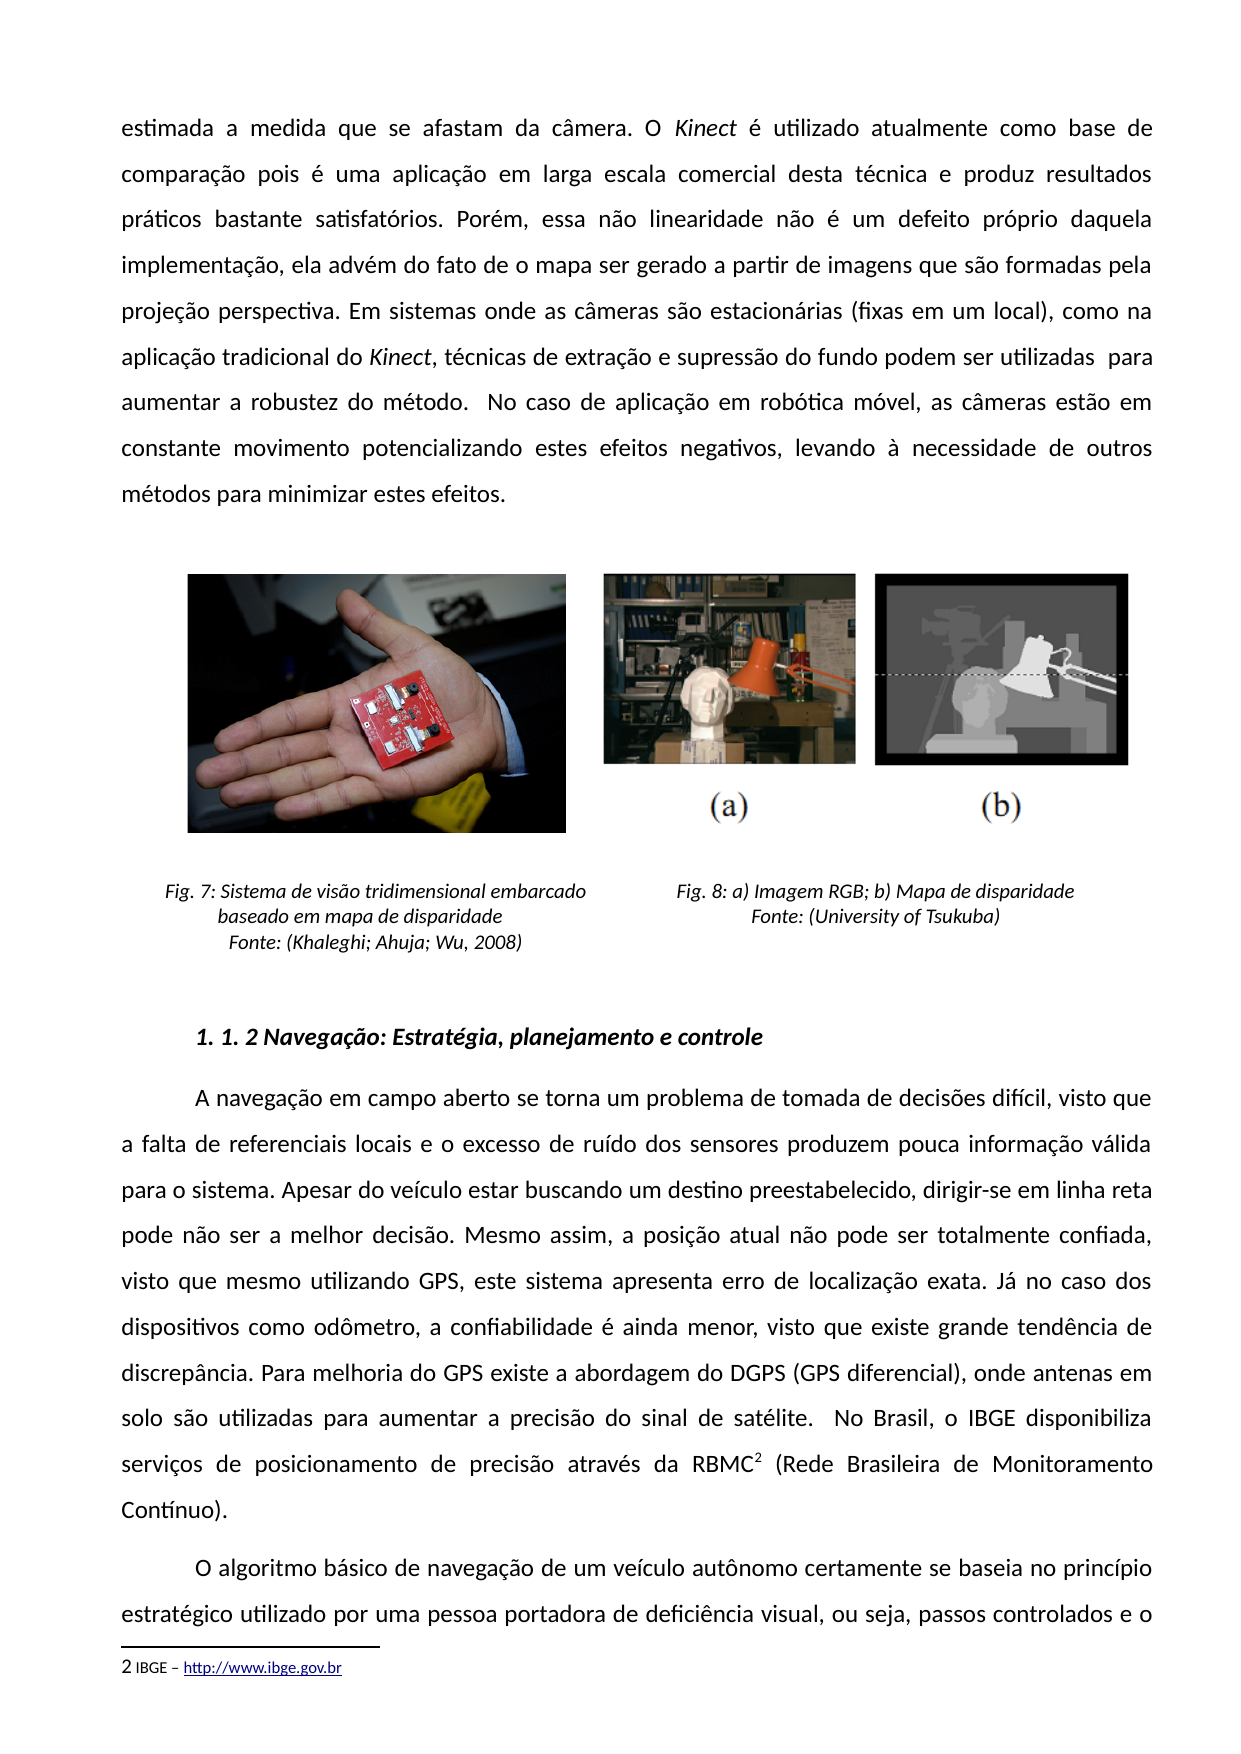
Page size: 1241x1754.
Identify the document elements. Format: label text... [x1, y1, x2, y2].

picture [587, 557, 1140, 837]
table_header [121, 575, 637, 872]
table_cell Fig. 7: Sistema de visão tridimensional embarcado baseado em mapa de disparidade Fonte: (Khaleghi; Ahuja; Wu, 2008) [121, 873, 637, 960]
table_header [638, 524, 1154, 872]
table_header [121, 524, 637, 574]
text IBGE – http://www.ibge.gov.br [121, 1653, 1154, 1678]
text A navegação em campo aberto se torna um problema de tomada de decisões difícil, visto que a falta de referenciais locais e o excesso de ruído dos sensores produzem pouca informação válida para o sistema. Apesar do veículo estar buscando um destino preestabelecido, dirigir-se em linha reta pode não ser a melhor decisão. Mesmo assim, a posição atual não pode ser totalmente confiada, visto que mesmo utilizando GPS, este sistema apresenta erro de localização exata. Já no caso dos dispositivos como odômetro, a confiabilidade é ainda menor, visto que existe grande tendência de discrepância. Para melhoria do GPS existe a abordagem do DGPS (GPS diferencial), onde antenas em solo são utilizadas para aumentar a precisão do sinal de satélite. No Brasil, o IBGE disponibiliza serviços de posicionamento de precisão através da RBMC (Rede Brasileira de Monitoramento Contínuo). [121, 1082, 1154, 1524]
text 1. 1. 2 Navegação: Estratégia, planejamento e controle [121, 1021, 1154, 1052]
table_cell Fig. 8: a) Imagem RGB; b) Mapa de disparidade Fonte: (University of Tsukuba) [638, 873, 1154, 960]
text estimada a medida que se afastam da câmera. O Kinect é utilizado atualmente como base de comparação pois é uma aplicação em larga escala comercial desta técnica e produz resultados práticos bastante satisfatórios. Porém, essa não linearidade não é um defeito próprio daquela implementação, ela advém do fato de o mapa ser gerado a partir de imagens que são formadas pela projeção perspectiva. Em sistemas onde as câmeras são estacionárias (fixas em um local), como na aplicação tradicional do Kinect, técnicas de extração e supressão do fundo podem ser utilizadas para aumentar a robustez do método. No caso de aplicação em robótica móvel, as câmeras estão em constante movimento potencializando estes efeitos negativos, levando à necessidade de outros métodos para minimizar estes efeitos. [121, 112, 1154, 508]
text O algoritmo básico de navegação de um veículo autônomo certamente se baseia no princípio estratégico utilizado por uma pessoa portadora de deficiência visual, ou seja, passos controlados e o [121, 1552, 1154, 1628]
picture [187, 574, 566, 833]
